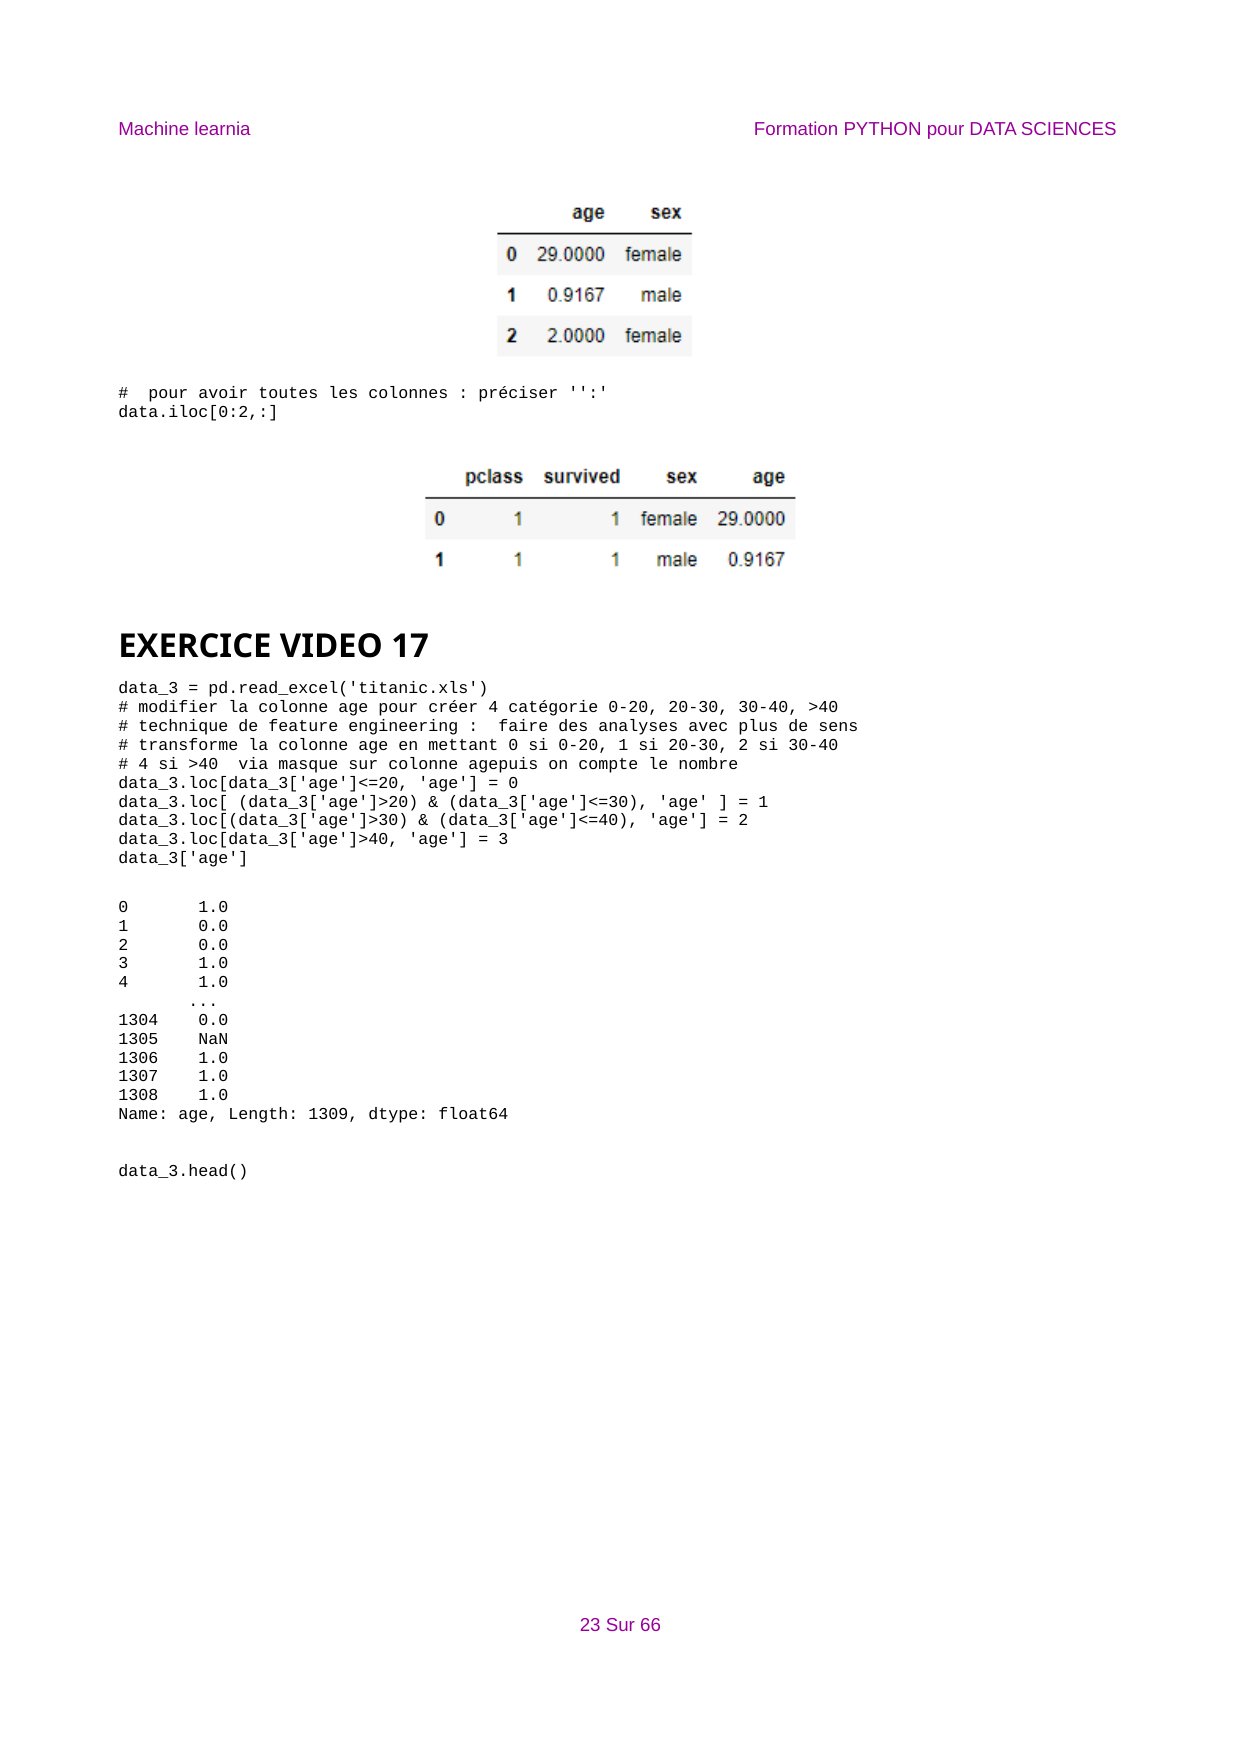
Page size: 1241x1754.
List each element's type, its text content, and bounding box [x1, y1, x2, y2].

text 4 1.0 [118, 974, 1122, 993]
text data.iloc[0:2,:] [118, 404, 1122, 423]
text data_3.loc[ (data_3['age']>20) & (data_3['age']<=30), 'age' ] = 1 [118, 793, 1122, 812]
text # transforme la colonne age en mettant 0 si 0-20, 1 si 20-30, 2 si 30-40 [118, 737, 1122, 755]
text data_3['age'] [118, 850, 1122, 868]
text # technique de feature engineering : faire des analyses avec plus de sens [118, 718, 1122, 737]
text # modifier la colonne age pour créer 4 catégorie 0-20, 20-30, 30-40, >40 [118, 699, 1122, 718]
text # 4 si >40 via masque sur colonne agepuis on compte le nombre [118, 755, 1122, 774]
text 1308 1.0 [118, 1087, 1122, 1106]
text data_3.head() [118, 1162, 1122, 1181]
text 0 1.0 [118, 898, 1122, 917]
text 2 0.0 [118, 936, 1122, 955]
subtitle EXERCICE VIDEO 17 [118, 623, 1122, 667]
text # pour avoir toutes les colonnes : préciser '':' [118, 385, 1122, 404]
text data_3.loc[data_3['age']<=20, 'age'] = 0 [118, 774, 1122, 793]
picture [413, 441, 827, 579]
text 1305 NaN [118, 1030, 1122, 1049]
text 3 1.0 [118, 955, 1122, 974]
text 1 0.0 [118, 917, 1122, 936]
text data_3 = pd.read_excel('titanic.xls') [118, 680, 1122, 699]
text 1304 0.0 [118, 1011, 1122, 1030]
text data_3.loc[(data_3['age']>30) & (data_3['age']<=40), 'age'] = 2 [118, 812, 1122, 831]
text 1306 1.0 [118, 1049, 1122, 1068]
text data_3.loc[data_3['age']>40, 'age'] = 3 [118, 831, 1122, 850]
text ... [118, 993, 1122, 1011]
picture [485, 169, 755, 366]
text 1307 1.0 [118, 1068, 1122, 1087]
text Name: age, Length: 1309, dtype: float64 [118, 1106, 1122, 1124]
